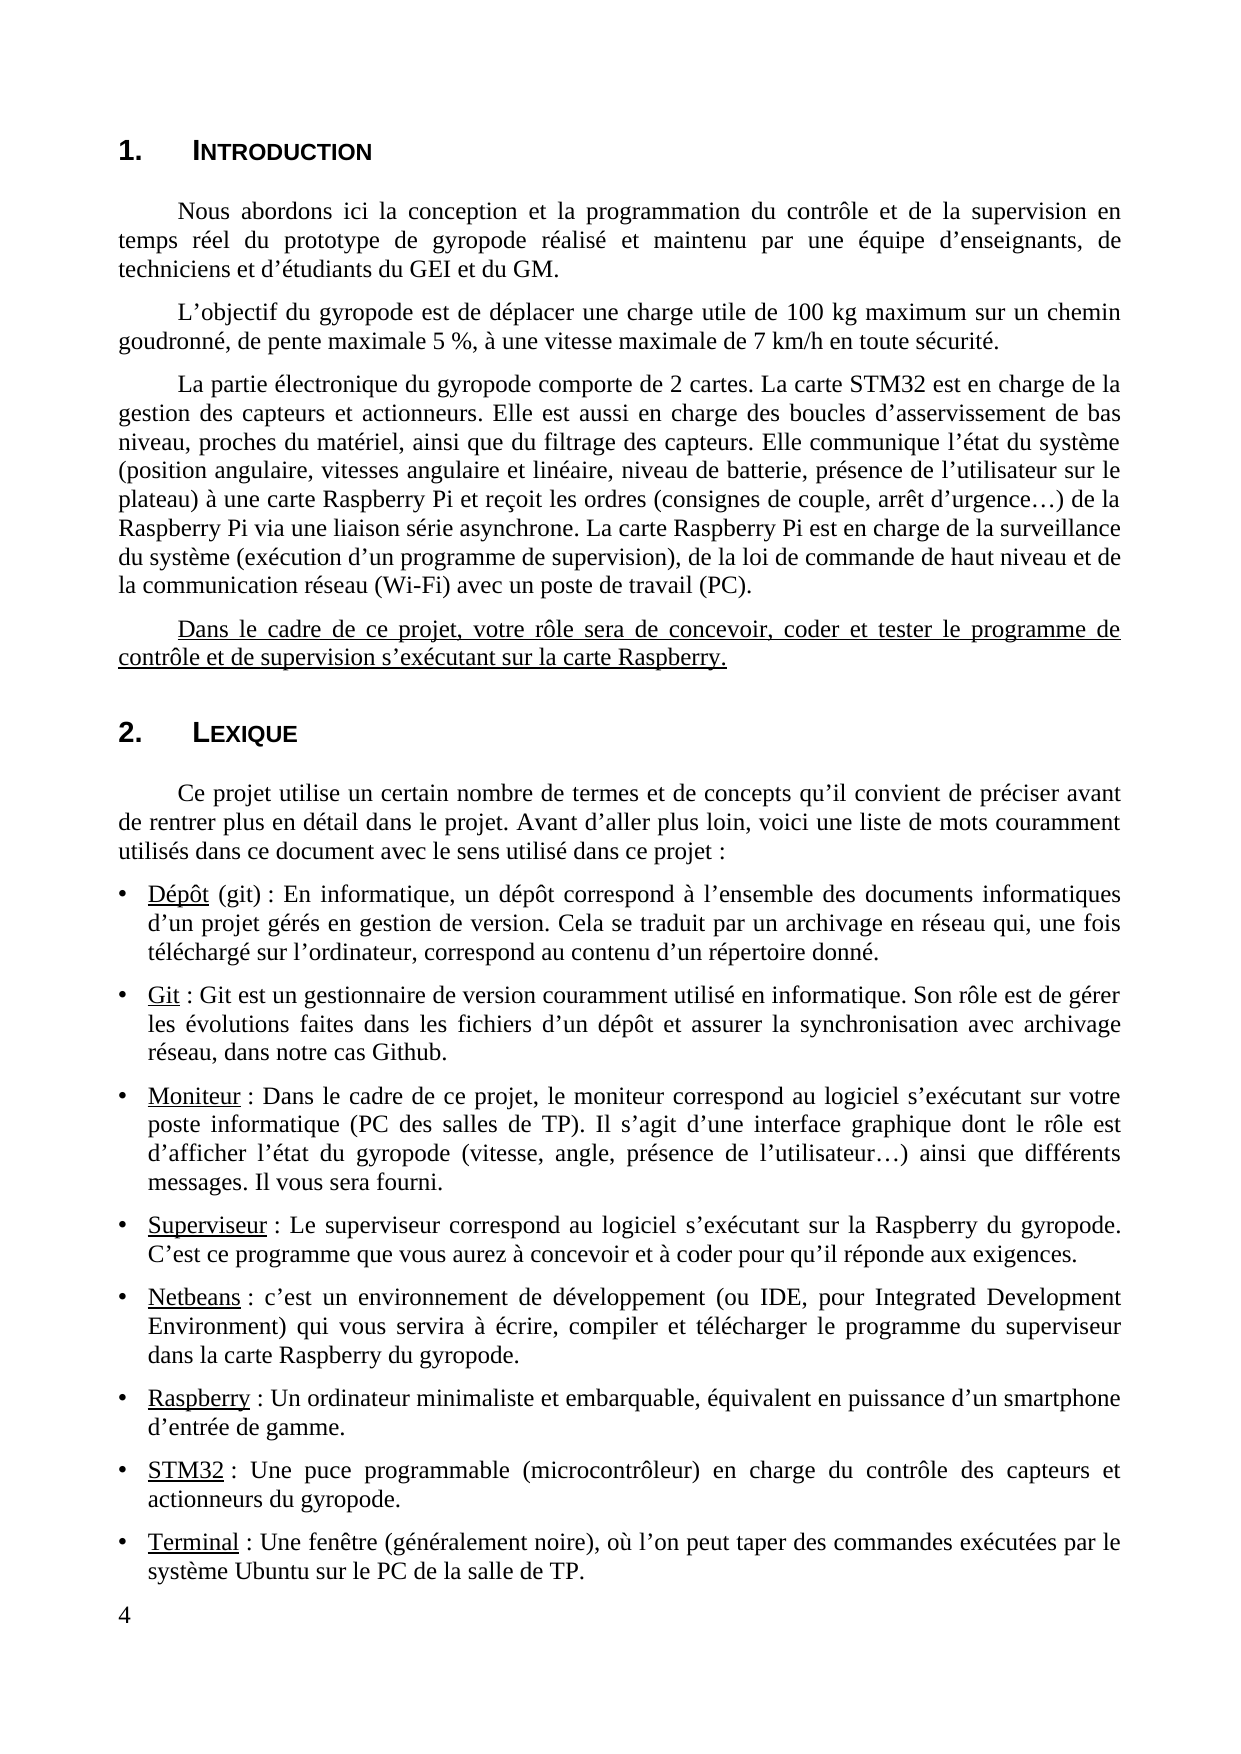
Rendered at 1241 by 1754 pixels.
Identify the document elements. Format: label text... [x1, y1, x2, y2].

list Introduction [118, 133, 1122, 167]
list Moniteur : Dans le cadre de ce projet, le moniteur correspond au logiciel s’exécutant sur votre poste informatique (PC des salles de TP). Il s’agit d’une interface graphique dont le rôle est d’afficher l’état du gyropode (vitesse, angle, présence de l’utilisateur…) ainsi que différents messages. Il vous sera fourni. [118, 1081, 1122, 1196]
list Dépôt (git) : En informatique, un dépôt correspond à l’ensemble des documents informatiques d’un projet gérés en gestion de version. Cela se traduit par un archivage en réseau qui, une fois téléchargé sur l’ordinateur, correspond au contenu d’un répertoire donné. [118, 879, 1122, 965]
list Raspberry : Un ordinateur minimaliste et embarquable, équivalent en puissance d’un smartphone d’entrée de gamme. [118, 1383, 1122, 1441]
list Netbeans : c’est un environnement de développement (ou IDE, pour Integrated Development Environment) qui vous servira à écrire, compiler et télécharger le programme du superviseur dans la carte Raspberry du gyropode. [118, 1282, 1122, 1369]
list STM32 : Une puce programmable (microcontrôleur) en charge du contrôle des capteurs et actionneurs du gyropode. [118, 1455, 1122, 1513]
list Terminal : Une fenêtre (généralement noire), où l’on peut taper des commandes exécutées par le système Ubuntu sur le PC de la salle de TP. [118, 1527, 1122, 1585]
list Lexique [118, 715, 1122, 749]
text L’objectif du gyropode est de déplacer une charge utile de 100 kg maximum sur un chemin goudronné, de pente maximale 5 %, à une vitesse maximale de 7 km/h en toute sécurité. [118, 297, 1122, 354]
text Dans le cadre de ce projet, votre rôle sera de concevoir, coder et tester le programme de contrôle et de supervision s’exécutant sur la carte Raspberry. [118, 614, 1122, 671]
text Ce projet utilise un certain nombre de termes et de concepts qu’il convient de préciser avant de rentrer plus en détail dans le projet. Avant d’aller plus loin, voici une liste de mots couramment utilisés dans ce document avec le sens utilisé dans ce projet : [118, 778, 1122, 864]
text La partie électronique du gyropode comporte de 2 cartes. La carte STM32 est en charge de la gestion des capteurs et actionneurs. Elle est aussi en charge des boucles d’asservissement de bas niveau, proches du matériel, ainsi que du filtrage des capteurs. Elle communique l’état du système (position angulaire, vitesses angulaire et linéaire, niveau de batterie, présence de l’utilisateur sur le plateau) à une carte Raspberry Pi et reçoit les ordres (consignes de couple, arrêt d’urgence…) de la Raspberry Pi via une liaison série asynchrone. La carte Raspberry Pi est en charge de la surveillance du système (exécution d’un programme de supervision), de la loi de commande de haut niveau et de la communication réseau (Wi-Fi) avec un poste de travail (PC). [118, 369, 1122, 599]
list Git : Git est un gestionnaire de version couramment utilisé en informatique. Son rôle est de gérer les évolutions faites dans les fichiers d’un dépôt et assurer la synchronisation avec archivage réseau, dans notre cas Github. [118, 980, 1122, 1066]
text Nous abordons ici la conception et la programmation du contrôle et de la supervision en temps réel du prototype de gyropode réalisé et maintenu par une équipe d’enseignants, de techniciens et d’étudiants du GEI et du GM. [118, 196, 1122, 282]
list Superviseur : Le superviseur correspond au logiciel s’exécutant sur la Raspberry du gyropode. C’est ce programme que vous aurez à concevoir et à coder pour qu’il réponde aux exigences. [118, 1210, 1122, 1268]
